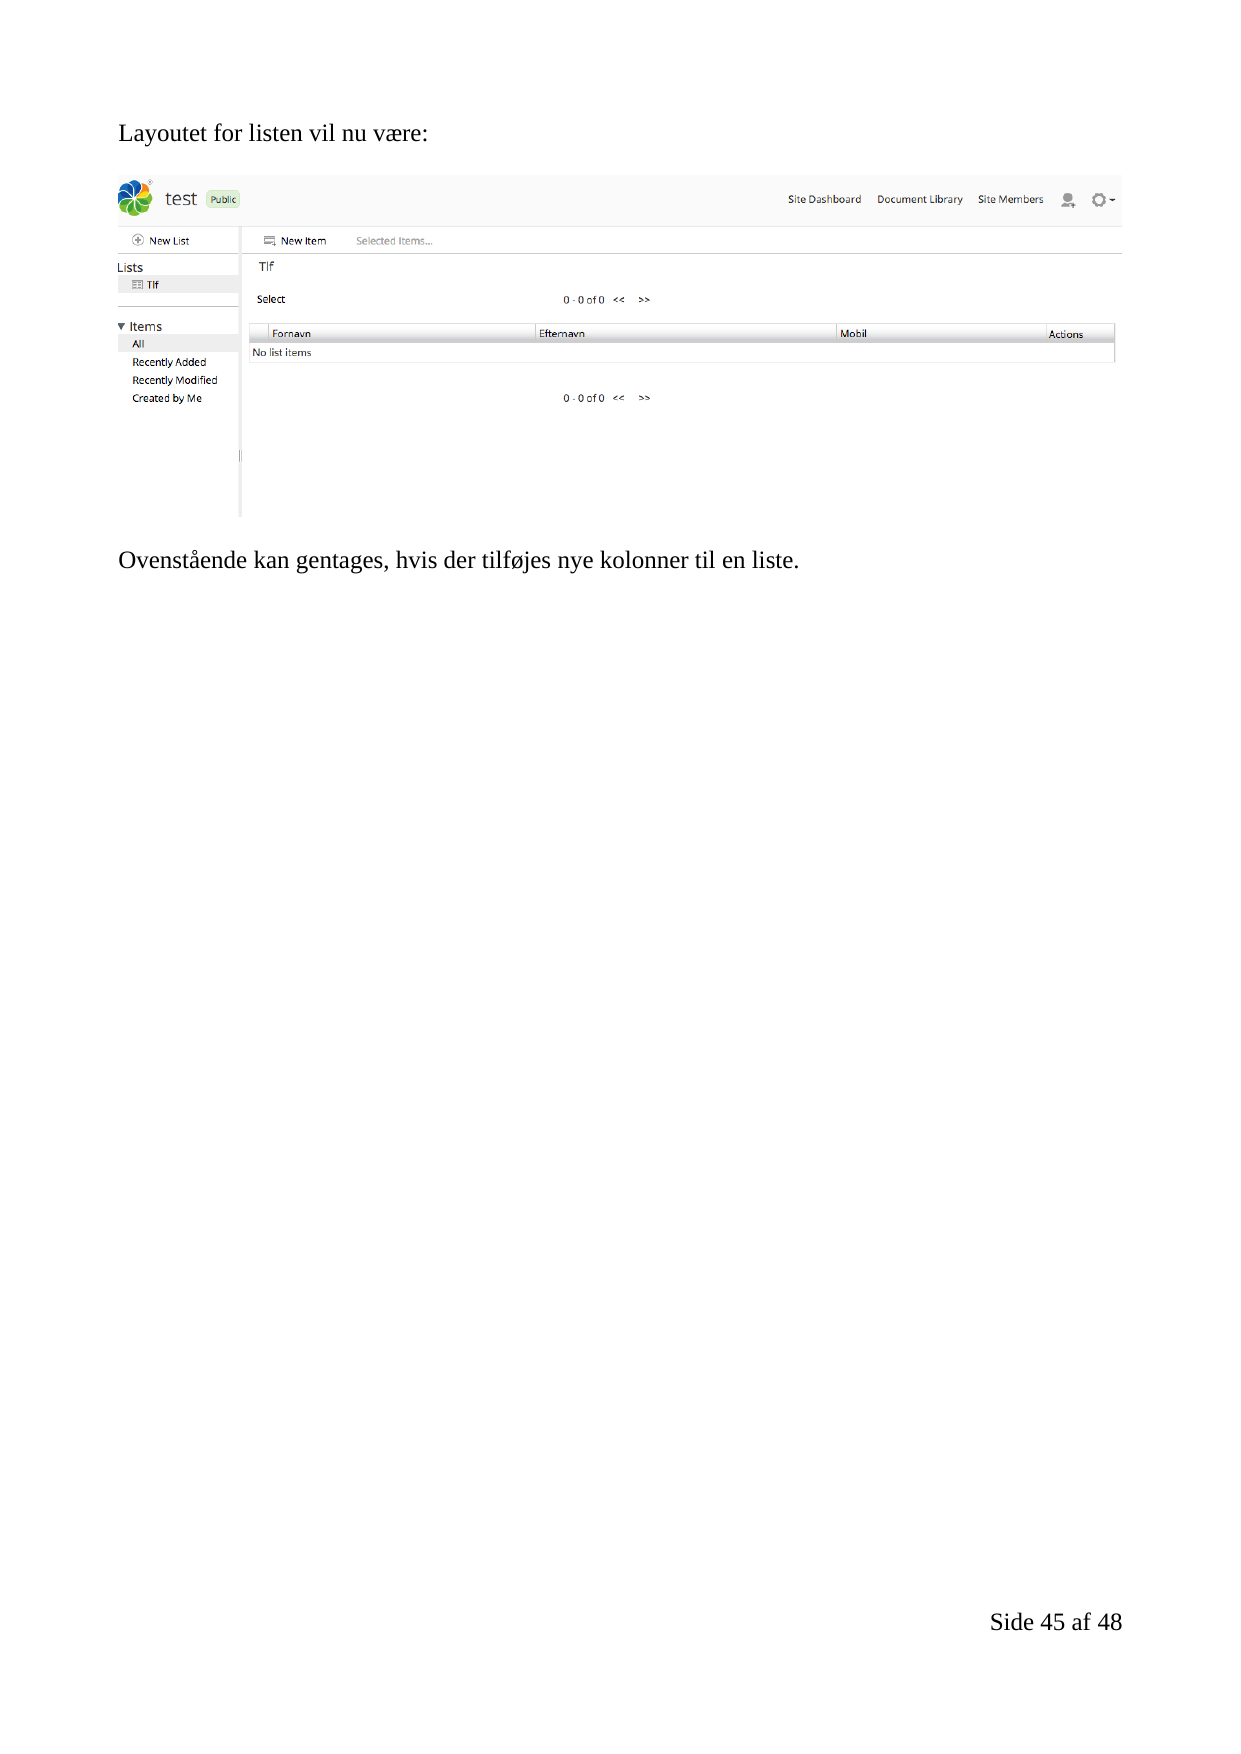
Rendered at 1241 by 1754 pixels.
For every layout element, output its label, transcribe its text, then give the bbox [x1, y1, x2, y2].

text Ovenstående kan gentages, hvis der tilføjes nye kolonner til en liste. [118, 545, 1122, 574]
text Layoutet for listen vil nu være: [118, 118, 1122, 147]
picture [118, 175, 1123, 517]
